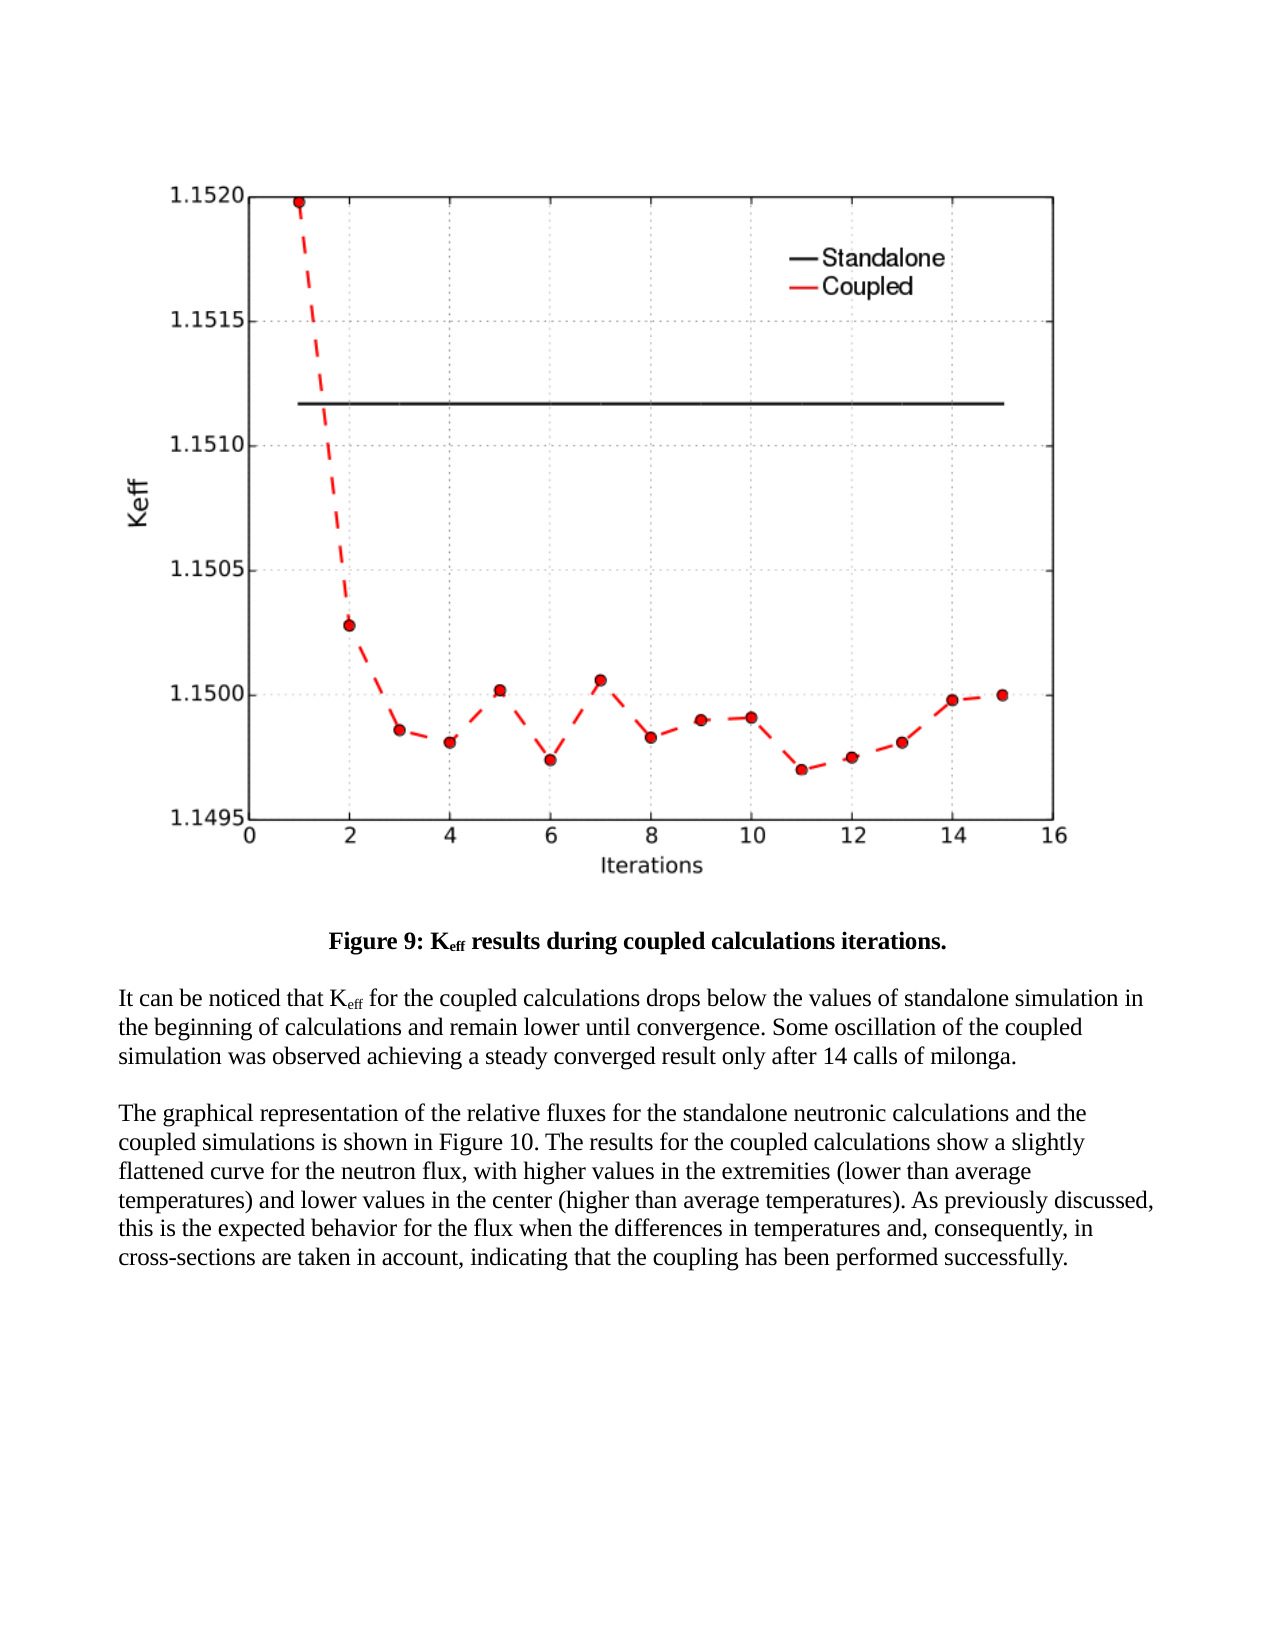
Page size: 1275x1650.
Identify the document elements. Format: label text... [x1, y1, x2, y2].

text It can be noticed that Keff for the coupled calculations drops below the values of standalone simulation in the beginning of calculations and remain lower until convergence. Some oscillation of the coupled simulation was observed achieving a steady converged result only after 14 calls of milonga. [118, 983, 1157, 1070]
picture [118, 118, 1157, 898]
text Figure 9: Keff results during coupled calculations iterations. [118, 926, 1157, 955]
text The graphical representation of the relative fluxes for the standalone neutronic calculations and the coupled simulations is shown in Figure 10. The results for the coupled calculations show a slightly flattened curve for the neutron flux, with higher values in the extremities (lower than average temperatures) and lower values in the center (higher than average temperatures). As previously discussed, this is the expected behavior for the flux when the differences in temperatures and, consequently, in cross-sections are taken in account, indicating that the coupling has been performed successfully. [118, 1098, 1157, 1271]
